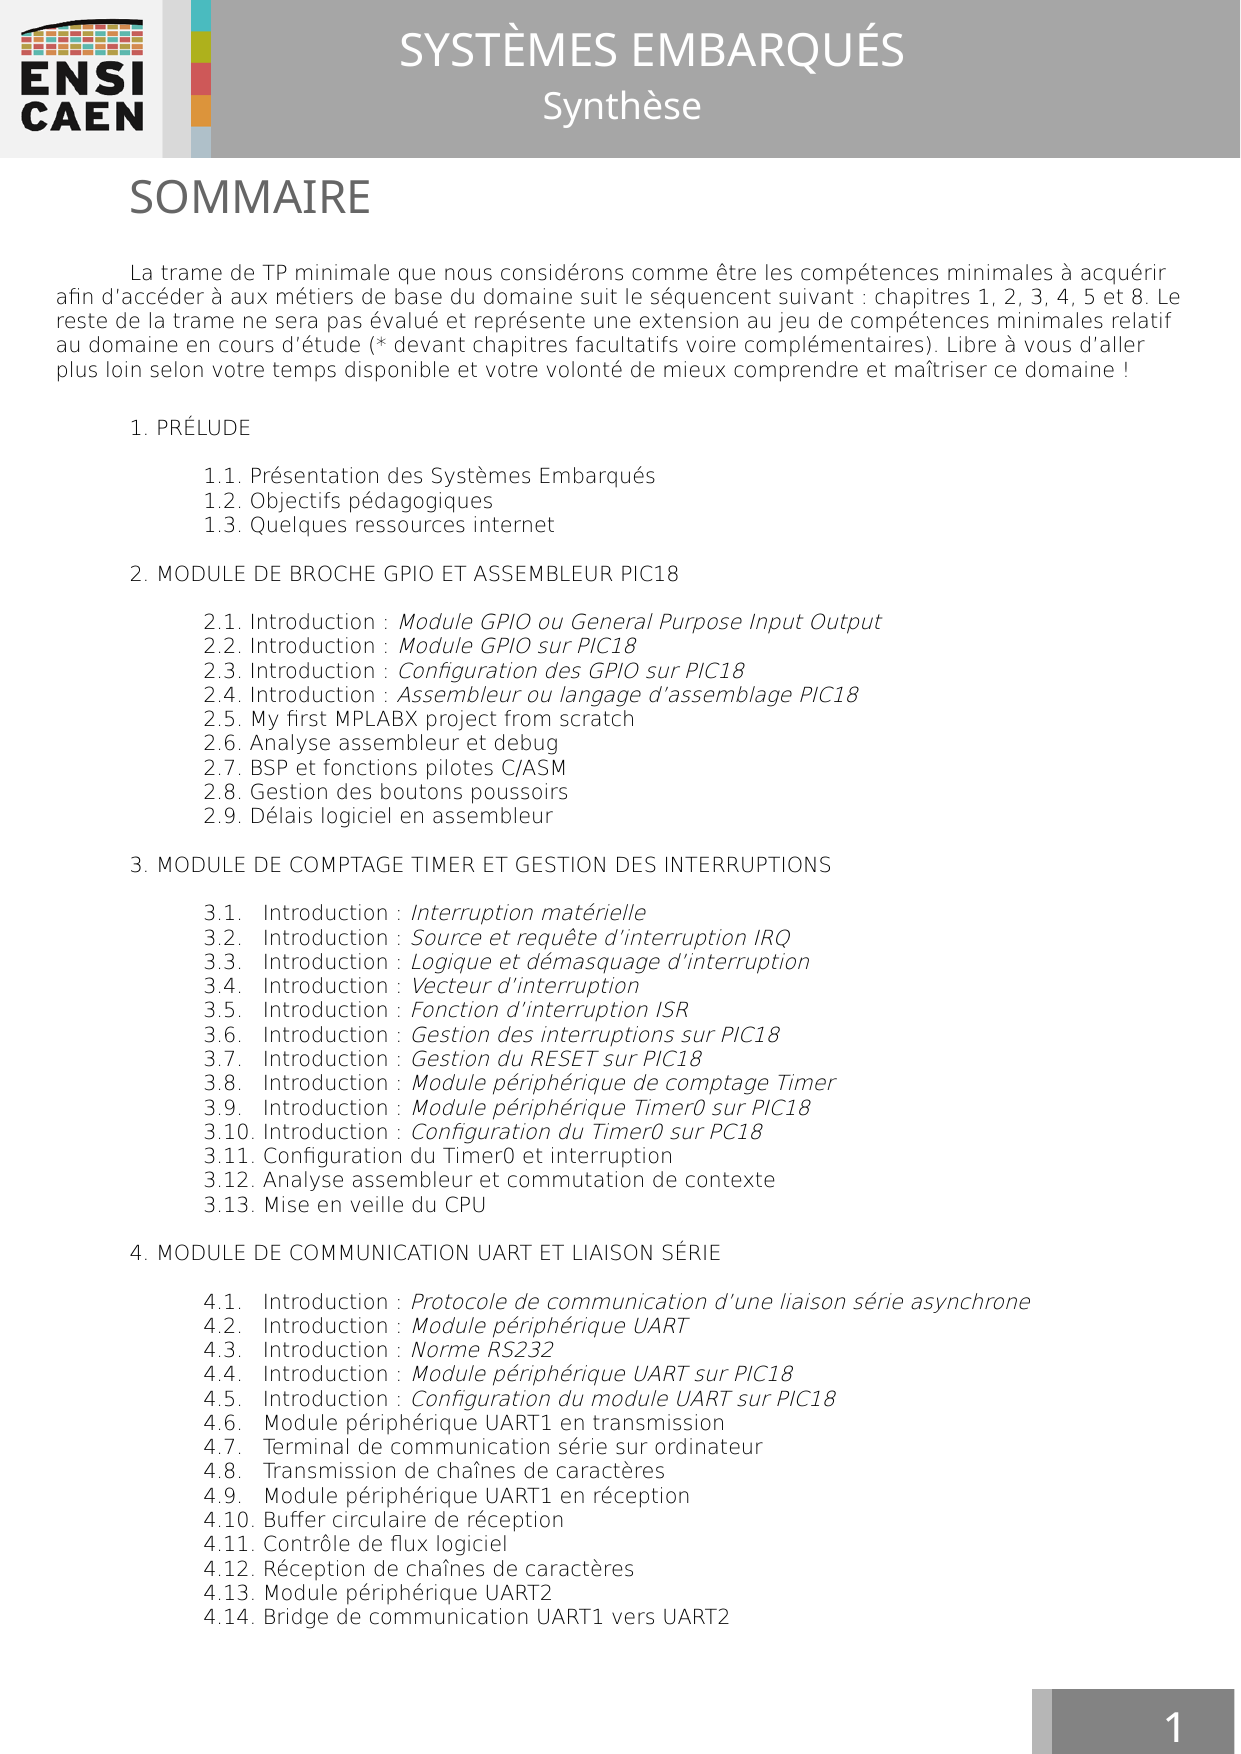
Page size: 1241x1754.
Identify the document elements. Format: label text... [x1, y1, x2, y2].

list 2.9. Délais logiciel en assembleur [166, 804, 1189, 828]
list 3.8. Introduction : Module périphérique de comptage Timer [166, 1071, 1189, 1096]
list 3.12. Analyse assembleur et commutation de contexte [166, 1168, 1189, 1193]
list 2.8. Gestion des boutons poussoirs [166, 780, 1189, 804]
list 3.10. Introduction : Configuration du Timer0 sur PC18 [166, 1120, 1189, 1144]
list 3.3. Introduction : Logique et démasquage d’interruption [166, 950, 1189, 974]
list 4.3. Introduction : Norme RS232 [166, 1338, 1189, 1362]
text La trame de TP minimale que nous considérons comme être les compétences minimales à acquérir afin d’accéder à aux métiers de base du domaine suit le séquencent suivant : chapitres 1, 2, 3, 4, 5 et 8. Le reste de la trame ne sera pas évalué et représente une extension au jeu de compétences minimales relatif au domaine en cours d’étude (* devant chapitres facultatifs voire complémentaires). Libre à vous d’aller plus loin selon votre temps disponible et votre volonté de mieux comprendre et maîtriser ce domaine ! [55, 261, 1189, 382]
list 4.6. Module périphérique UART1 en transmission [166, 1411, 1189, 1435]
list 4. MODULE DE COMMUNICATION UART ET LIAISON SÉRIE [129, 1241, 1189, 1265]
list 2. MODULE DE BROCHE GPIO ET ASSEMBLEUR PIC18 [129, 562, 1189, 586]
list 2.7. BSP et fonctions pilotes C/ASM [166, 756, 1189, 780]
list 4.7. Terminal de communication série sur ordinateur [166, 1435, 1189, 1459]
list 3.9. Introduction : Module périphérique Timer0 sur PIC18 [166, 1096, 1189, 1120]
list 4.8. Transmission de chaînes de caractères [166, 1459, 1189, 1484]
list 3.1. Introduction : Interruption matérielle [166, 901, 1189, 926]
list 4.14. Bridge de communication UART1 vers UART2 [166, 1605, 1189, 1629]
list 4.1. Introduction : Protocole de communication d’une liaison série asynchrone [166, 1290, 1189, 1314]
list 4.11. Contrôle de flux logiciel [166, 1532, 1189, 1557]
list 3.5. Introduction : Fonction d’interruption ISR [166, 998, 1189, 1023]
list 4.9. Module périphérique UART1 en réception [166, 1484, 1189, 1508]
list 3.7. Introduction : Gestion du RESET sur PIC18 [166, 1047, 1189, 1071]
list 4.10. Buffer circulaire de réception [166, 1508, 1189, 1532]
list 4.13. Module périphérique UART2 [166, 1581, 1189, 1605]
list 4.4. Introduction : Module périphérique UART sur PIC18 [166, 1362, 1189, 1387]
list 3. MODULE DE COMPTAGE TIMER ET GESTION DES INTERRUPTIONS [129, 853, 1189, 877]
list 1.1. Présentation des Systèmes Embarqués [166, 464, 1189, 489]
list 1.3. Quelques ressources internet [166, 513, 1189, 537]
list 3.4. Introduction : Vecteur d’interruption [166, 974, 1189, 998]
list 4.5. Introduction : Configuration du module UART sur PIC18 [166, 1387, 1189, 1411]
text SOMMAIRE [55, 164, 1189, 226]
picture [1032, 1689, 1235, 1754]
text 1. PRÉLUDE [129, 416, 1189, 440]
list 1.2. Objectifs pédagogiques [166, 489, 1189, 513]
list 2.1. Introduction : Module GPIO ou General Purpose Input Output [166, 610, 1189, 634]
list 3.6. Introduction : Gestion des interruptions sur PIC18 [166, 1023, 1189, 1047]
list 4.2. Introduction : Module périphérique UART [166, 1314, 1189, 1338]
picture [0, 0, 1241, 158]
list 2.2. Introduction : Module GPIO sur PIC18 [166, 634, 1189, 659]
list 4.12. Réception de chaînes de caractères [166, 1557, 1189, 1581]
list 3.11. Configuration du Timer0 et interruption [166, 1144, 1189, 1168]
list 2.3. Introduction : Configuration des GPIO sur PIC18 [166, 659, 1189, 683]
list 3.13. Mise en veille du CPU [166, 1193, 1189, 1217]
list 2.4. Introduction : Assembleur ou langage d’assemblage PIC18 [166, 683, 1189, 707]
list 2.6. Analyse assembleur et debug [166, 731, 1189, 756]
list 3.2. Introduction : Source et requête d’interruption IRQ [166, 926, 1189, 950]
list 2.5. My first MPLABX project from scratch [166, 707, 1189, 731]
